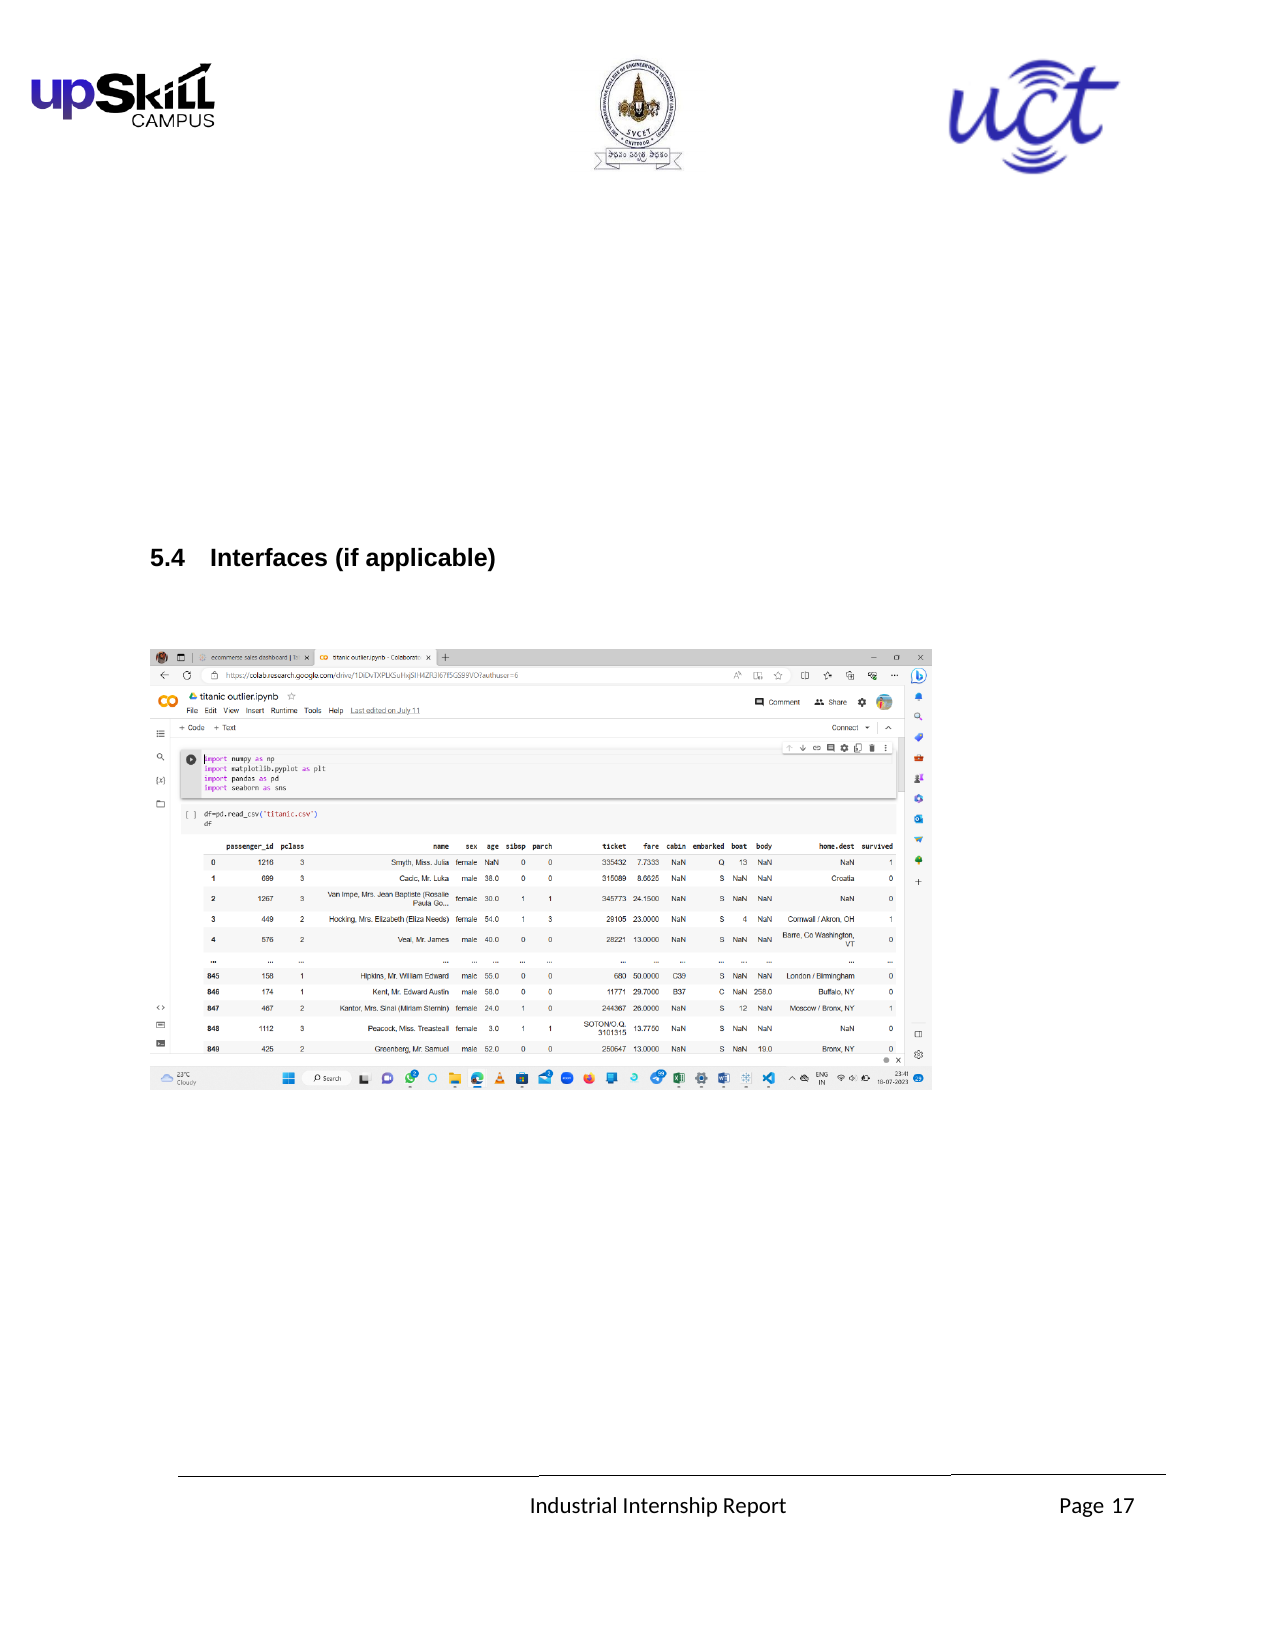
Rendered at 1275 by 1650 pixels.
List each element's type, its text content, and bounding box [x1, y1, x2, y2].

subtitle Interfaces (if applicable) [150, 547, 1134, 572]
